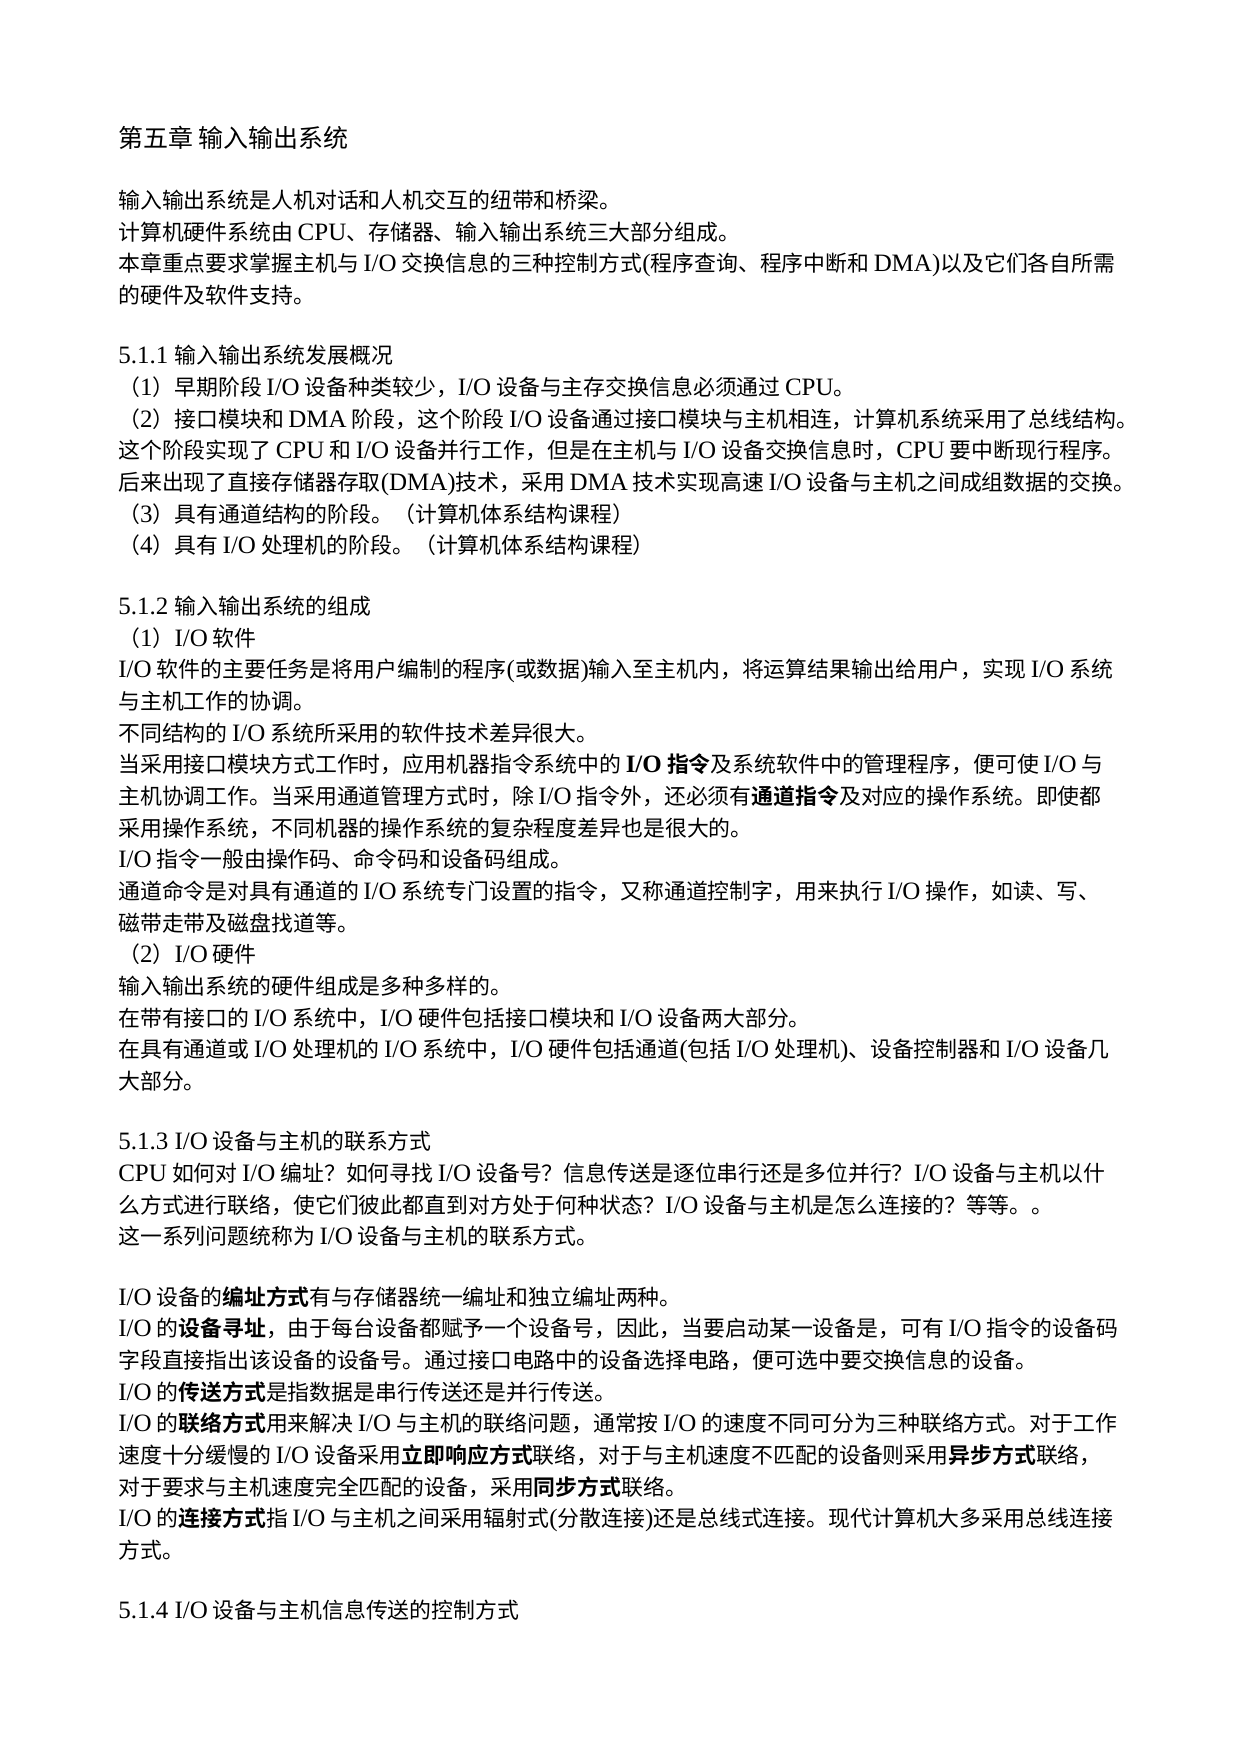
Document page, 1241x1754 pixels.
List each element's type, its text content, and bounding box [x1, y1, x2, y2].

text I/O的设备寻址，由于每台设备都赋予一个设备号，因此，当要启动某一设备是，可有I/O指令的设备码字段直接指出该设备的设备号。通过接口电路中的设备选择电路，便可选中要交换信息的设备。 [118, 1311, 1122, 1375]
text 在带有接口的I/O系统中，I/O硬件包括接口模块和I/O设备两大部分。 [118, 1001, 1122, 1032]
text 不同结构的I/O系统所采用的软件技术差异很大。 [118, 716, 1122, 747]
text （1）I/O软件 [118, 621, 1122, 652]
text 5.1.4 I/O设备与主机信息传送的控制方式 [118, 1593, 1122, 1625]
text 这个阶段实现了CPU和I/O设备并行工作，但是在主机与I/O设备交换信息时，CPU要中断现行程序。 [118, 433, 1122, 465]
text （2）I/O硬件 [118, 937, 1122, 969]
text （4）具有I/O处理机的阶段。（计算机体系结构课程） [118, 528, 1122, 560]
text 第五章 输入输出系统 [118, 118, 1122, 154]
text 输入输出系统的硬件组成是多种多样的。 [118, 969, 1122, 1001]
text I/O指令一般由操作码、命令码和设备码组成。 [118, 842, 1122, 874]
text （1）早期阶段I/O设备种类较少，I/O设备与主存交换信息必须通过CPU。 [118, 370, 1122, 402]
text 这一系列问题统称为I/O设备与主机的联系方式。 [118, 1219, 1122, 1251]
text I/O的联络方式用来解决I/O与主机的联络问题，通常按I/O的速度不同可分为三种联络方式。对于工作速度十分缓慢的I/O设备采用立即响应方式联络，对于与主机速度不匹配的设备则采用异步方式联络，对于要求与主机速度完全匹配的设备，采用同步方式联络。 [118, 1406, 1122, 1501]
text 后来出现了直接存储器存取(DMA)技术，采用DMA技术实现高速I/O设备与主机之间成组数据的交换。 [118, 465, 1122, 497]
text 本章重点要求掌握主机与I/O交换信息的三种控制方式(程序查询、程序中断和DMA)以及它们各自所需的硬件及软件支持。 [118, 246, 1122, 310]
text 在具有通道或I/O处理机的I/O系统中，I/O硬件包括通道(包括I/O处理机)、设备控制器和I/O设备几大部分。 [118, 1032, 1122, 1096]
text （3）具有通道结构的阶段。（计算机体系结构课程） [118, 497, 1122, 528]
text CPU如何对I/O编址？如何寻找I/O设备号？信息传送是逐位串行还是多位并行？I/O设备与主机以什么方式进行联络，使它们彼此都直到对方处于何种状态？I/O设备与主机是怎么连接的？等等。。 [118, 1156, 1122, 1219]
text I/O的连接方式指I/O与主机之间采用辐射式(分散连接)还是总线式连接。现代计算机大多采用总线连接方式。 [118, 1501, 1122, 1565]
text I/O软件的主要任务是将用户编制的程序(或数据)输入至主机内，将运算结果输出给用户，实现I/O系统与主机工作的协调。 [118, 652, 1122, 716]
text 当采用接口模块方式工作时，应用机器指令系统中的I/O指令及系统软件中的管理程序，便可使I/O与主机协调工作。当采用通道管理方式时，除I/O指令外，还必须有通道指令及对应的操作系统。即使都采用操作系统，不同机器的操作系统的复杂程度差异也是很大的。 [118, 747, 1122, 842]
text 5.1.2 输入输出系统的组成 [118, 589, 1122, 621]
text 通道命令是对具有通道的I/O系统专门设置的指令，又称通道控制字，用来执行I/O操作，如读、写、磁带走带及磁盘找道等。 [118, 874, 1122, 937]
text I/O设备的编址方式有与存储器统一编址和独立编址两种。 [118, 1280, 1122, 1311]
text 计算机硬件系统由CPU、存储器、输入输出系统三大部分组成。 [118, 215, 1122, 246]
text 5.1.3 I/O设备与主机的联系方式 [118, 1124, 1122, 1156]
text （2）接口模块和DMA阶段，这个阶段I/O设备通过接口模块与主机相连，计算机系统采用了总线结构。 [118, 402, 1122, 433]
text I/O的传送方式是指数据是串行传送还是并行传送。 [118, 1375, 1122, 1406]
text 输入输出系统是人机对话和人机交互的纽带和桥梁。 [118, 183, 1122, 215]
text 5.1.1 输入输出系统发展概况 [118, 338, 1122, 370]
